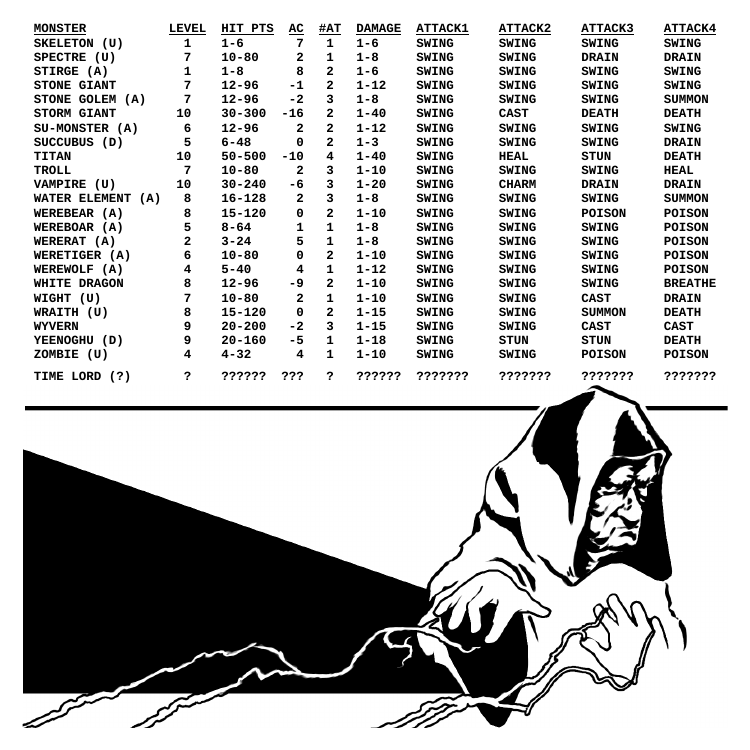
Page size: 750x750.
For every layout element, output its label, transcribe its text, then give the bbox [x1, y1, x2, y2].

text ZOMBIE (U) 4 4-32 4 1 1-10 SWING SWING POISON POISON [22, 348, 727, 362]
text TITAN 10 50-500 -10 4 1-40 SWING HEAL STUN DEATH [22, 150, 727, 164]
text MONSTER LEVEL HIT PTS AC #AT DAMAGE ATTACK1 ATTACK2 ATTACK3 ATTACK4 [22, 22, 727, 37]
text VAMPIRE (U) 10 30-240 -6 3 1-20 SWING CHARM DRAIN DRAIN [22, 178, 727, 192]
text WRAITH (U) 8 15-120 0 2 1-15 SWING SWING SUMMON DEATH [22, 306, 727, 320]
text WYVERN 9 20-200 -2 3 1-15 SWING SWING CAST CAST [22, 320, 727, 334]
text SU-MONSTER (A) 6 12-96 2 2 1-12 SWING SWING SWING SWING [22, 122, 727, 136]
text STONE GOLEM (A) 7 12-96 -2 3 1-8 SWING SWING SWING SUMMON [22, 93, 727, 107]
text SKELETON (U) 1 1-6 7 1 1-6 SWING SWING SWING SWING [22, 37, 727, 51]
text WIGHT (U) 7 10-80 2 1 1-10 SWING SWING CAST DRAIN [22, 292, 727, 306]
text TROLL 7 10-80 2 3 1-10 SWING SWING SWING HEAL [22, 164, 727, 178]
text WHITE DRAGON 8 12-96 -9 2 1-10 SWING SWING SWING BREATHE [22, 277, 727, 292]
text STORM GIANT 10 30-300 -16 2 1-40 SWING CAST DEATH DEATH [22, 107, 727, 122]
text YEENOGHU (D) 9 20-160 -5 1 1-18 SWING STUN STUN DEATH [22, 334, 727, 348]
text WERETIGER (A) 6 10-80 0 2 1-10 SWING SWING SWING POISON [22, 249, 727, 263]
text WEREBOAR (A) 5 8-64 1 1 1-8 SWING SWING SWING POISON [22, 221, 727, 235]
text SPECTRE (U) 7 10-80 2 1 1-8 SWING SWING DRAIN DRAIN [22, 51, 727, 65]
text WEREBEAR (A) 8 15-120 0 2 1-10 SWING SWING POISON POISON [22, 207, 727, 221]
text SUCCUBUS (D) 5 6-48 0 2 1-3 SWING SWING SWING DRAIN [22, 136, 727, 150]
text STONE GIANT 7 12-96 -1 2 1-12 SWING SWING SWING SWING [22, 79, 727, 93]
picture [22, 385, 728, 728]
text WATER ELEMENT (A) 8 16-128 2 3 1-8 SWING SWING SWING SUMMON [22, 192, 727, 207]
text TIME LORD (?) ? ?????? ??? ? ?????? ??????? ??????? ??????? ??????? [22, 369, 727, 384]
text STIRGE (A) 1 1-8 8 2 1-6 SWING SWING SWING SWING [22, 65, 727, 79]
text WERERAT (A) 2 3-24 5 1 1-8 SWING SWING SWING POISON [22, 235, 727, 249]
text WEREWOLF (A) 4 5-40 4 1 1-12 SWING SWING SWING POISON [22, 263, 727, 277]
